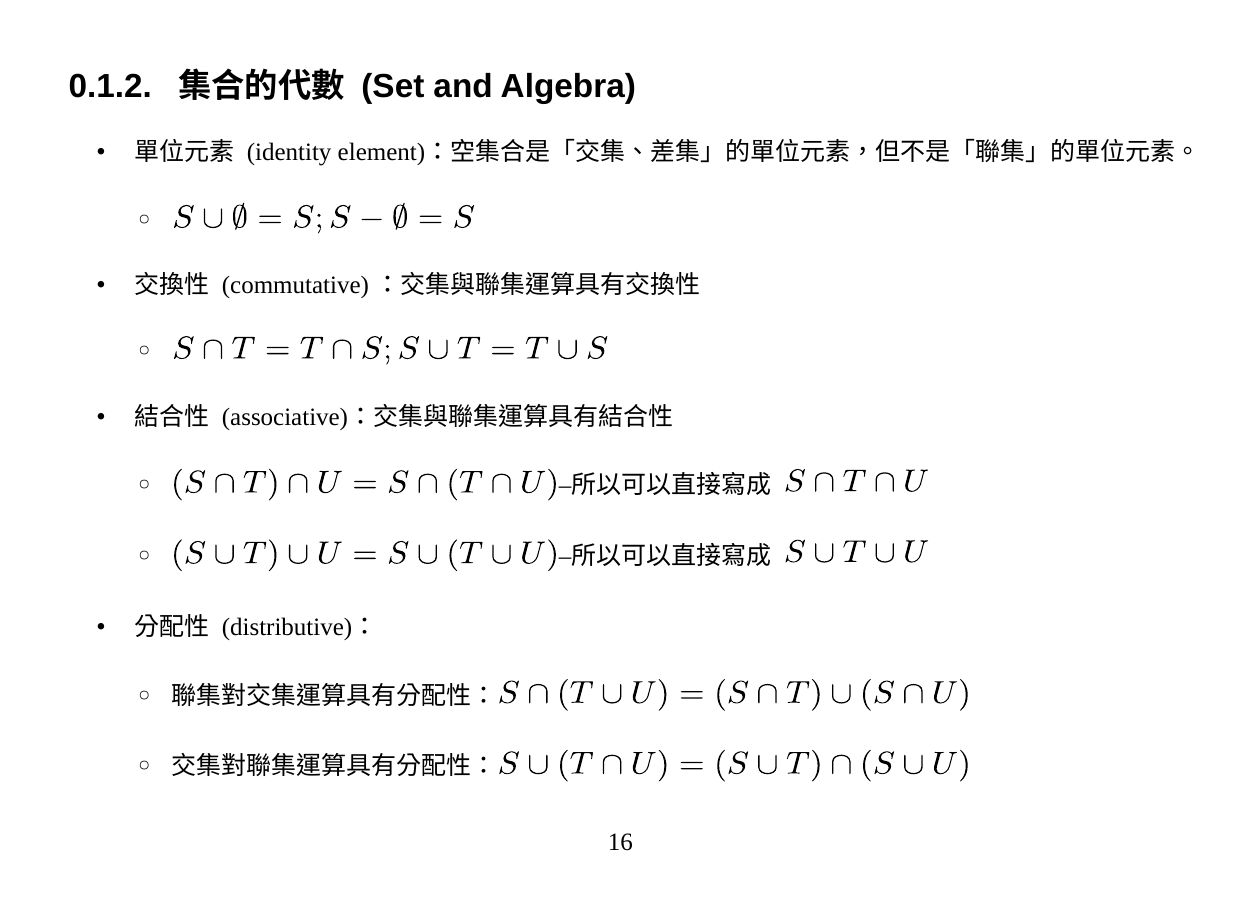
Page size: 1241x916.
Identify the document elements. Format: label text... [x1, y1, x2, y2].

list 交集對聯集運算具有分配性： [134, 746, 1181, 784]
subtitle 集合的代數 (Set and Algebra) [59, 59, 1181, 107]
list 結合性 (associative)：交集與聯集運算具有結合性 [97, 396, 1181, 432]
list 聯集對交集運算具有分配性： [134, 675, 1181, 713]
list 分配性 (distributive)： [97, 606, 1181, 642]
list –所以可以直接寫成 [134, 465, 1181, 503]
list –所以可以直接寫成 [134, 536, 1181, 574]
list 交換性 (commutative) ：交集與聯集運算具有交換性 [97, 265, 1181, 301]
list 單位元素 (identity element)：空集合是「交集、差集」的單位元素，但不是「聯集」的單位元素。 [97, 132, 1181, 168]
